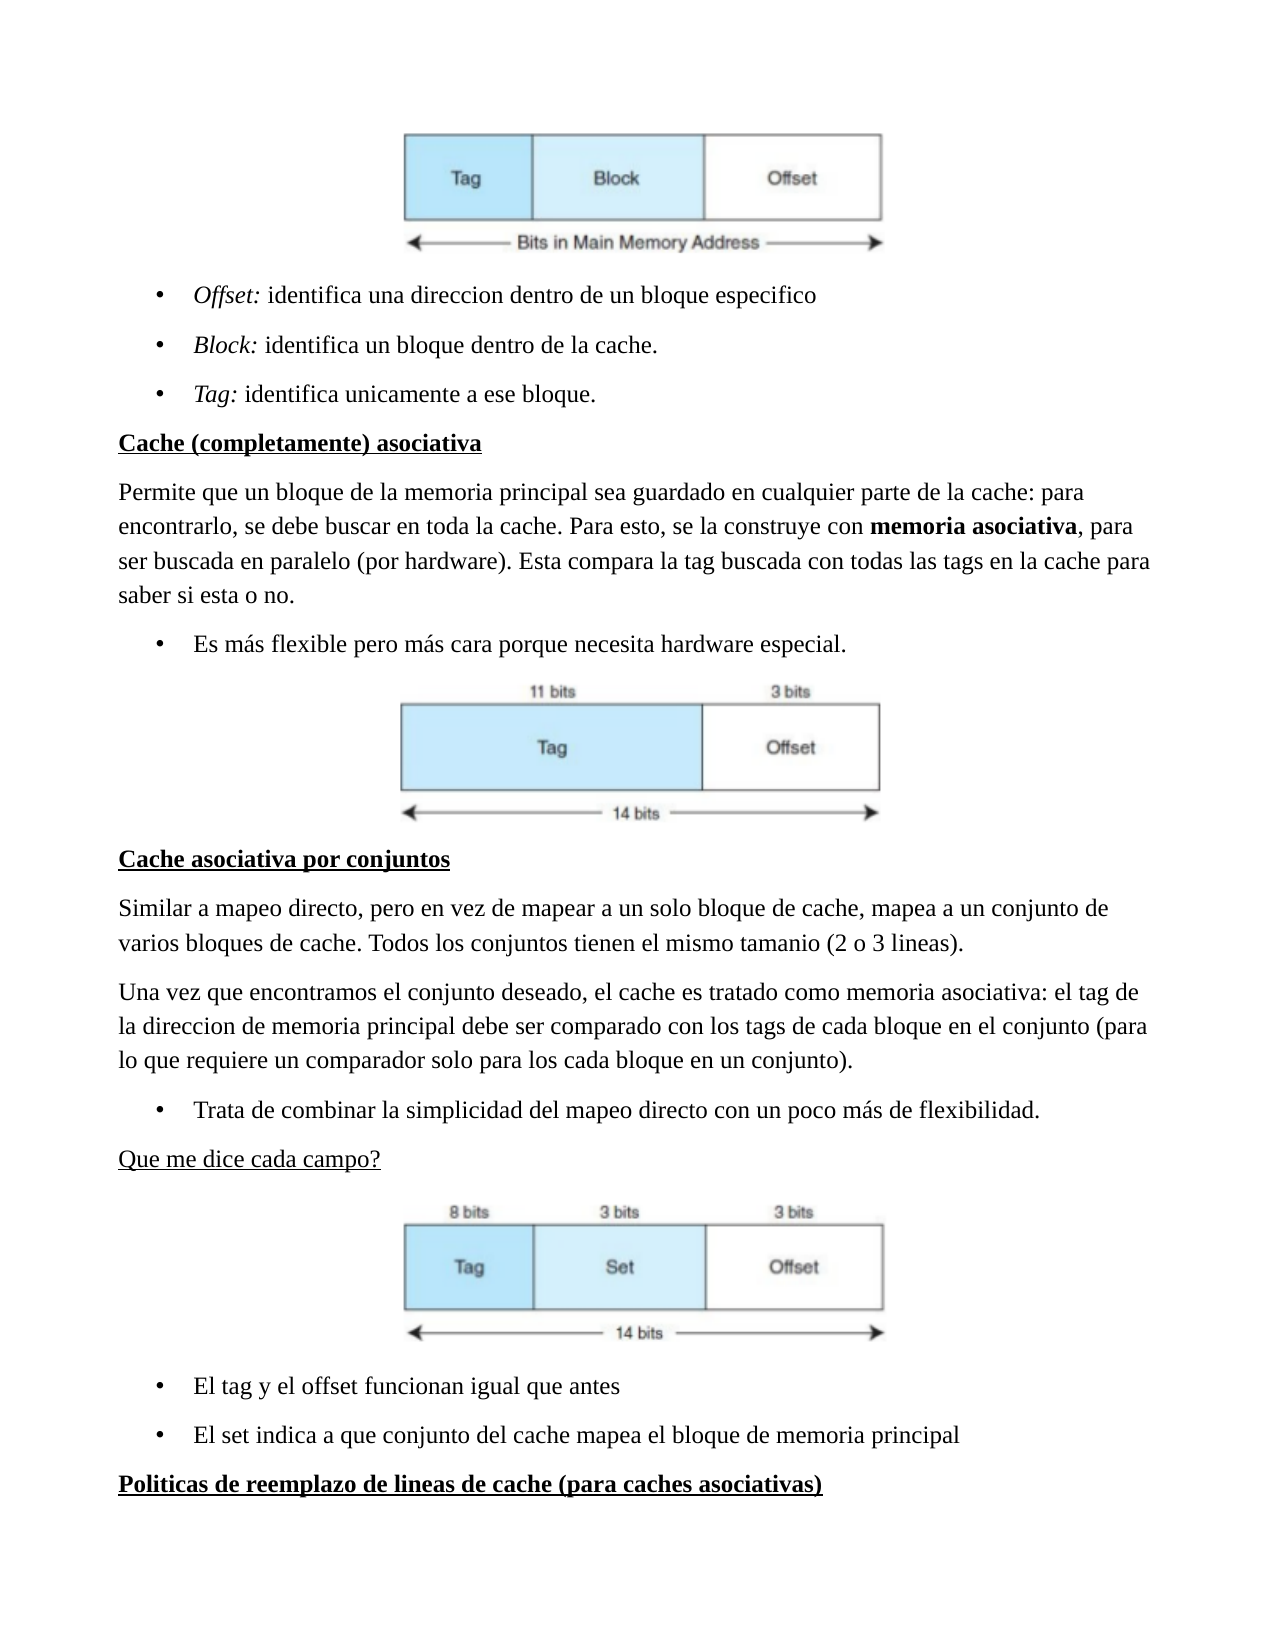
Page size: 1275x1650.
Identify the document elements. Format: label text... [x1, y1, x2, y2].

list Block: identifica un bloque dentro de la cache. [156, 330, 1157, 358]
list El set indica a que conjunto del cache mapea el bloque de memoria principal [156, 1420, 1157, 1449]
text Cache (completamente) asociativa [118, 428, 1157, 457]
picture [386, 678, 889, 824]
text Politicas de reemplazo de lineas de cache (para caches asociativas) [118, 1469, 1157, 1498]
picture [382, 1192, 893, 1351]
list Tag: identifica unicamente a ese bloque. [156, 379, 1157, 407]
list Trata de combinar la simplicidad del mapeo directo con un poco más de flexibilidad. [156, 1095, 1157, 1123]
list El tag y el offset funcionan igual que antes [156, 1371, 1157, 1400]
text Cache asociativa por conjuntos [118, 844, 1157, 873]
picture [387, 118, 888, 261]
text Que me dice cada campo? [118, 1144, 1157, 1172]
text Permite que un bloque de la memoria principal sea guardado en cualquier parte de la cache: para encontrarlo, se debe buscar en toda la cache. Para esto, se la construye con memoria asociativa, para ser buscada en paralelo (por hardware). Esta compara la tag buscada con todas las tags en la cache para saber si esta o no. [118, 477, 1157, 609]
list Offset: identifica una direccion dentro de un bloque especifico [156, 281, 1157, 309]
text Una vez que encontramos el conjunto deseado, el cache es tratado como memoria asociativa: el tag de la direccion de memoria principal debe ser comparado con los tags de cada bloque en el conjunto (para lo que requiere un comparador solo para los cada bloque en un conjunto). [118, 977, 1157, 1074]
list Es más flexible pero más cara porque necesita hardware especial. [156, 629, 1157, 658]
text Similar a mapeo directo, pero en vez de mapear a un solo bloque de cache, mapea a un conjunto de varios bloques de cache. Todos los conjuntos tienen el mismo tamanio (2 o 3 lineas). [118, 893, 1157, 956]
